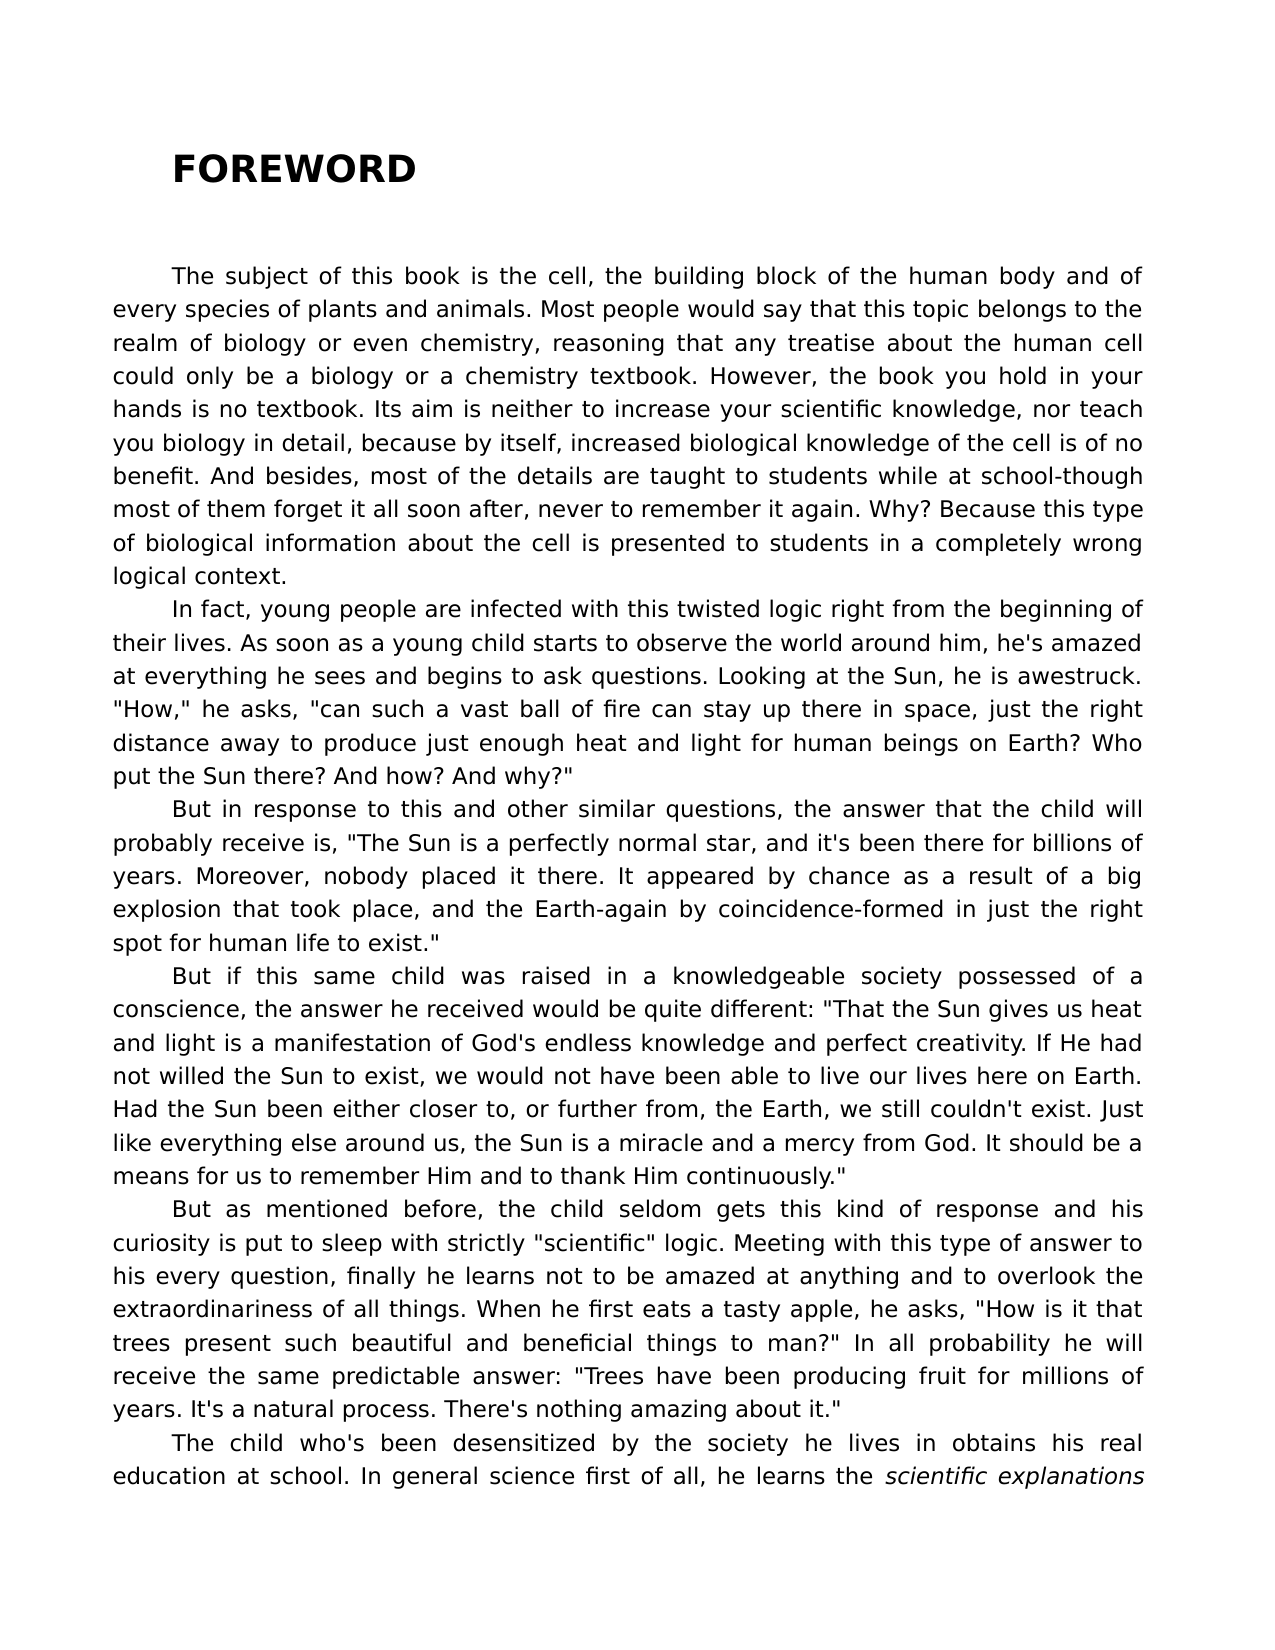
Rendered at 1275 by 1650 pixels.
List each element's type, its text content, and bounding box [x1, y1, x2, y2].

text But if this same child was raised in a knowledgeable society possessed of a conscience, the answer he received would be quite different: "That the Sun gives us heat and light is a manifestation of God's endless knowledge and perfect creativity. If He had not willed the Sun to exist, we would not have been able to live our lives here on Earth. Had the Sun been either closer to, or further from, the Earth, we still couldn't exist. Just like everything else around us, the Sun is a miracle and a mercy from God. It should be a means for us to remember Him and to thank Him continuously." [112, 958, 1145, 1191]
text FOREWORD [112, 148, 1145, 191]
text In fact, young people are infected with this twisted logic right from the beginning of their lives. As soon as a young child starts to observe the world around him, he's amazed at everything he sees and begins to ask questions. Looking at the Sun, he is awestruck. "How," he asks, "can such a vast ball of fire can stay up there in space, just the right distance away to produce just enough heat and light for human beings on Earth? Who put the Sun there? And how? And why?" [112, 591, 1145, 791]
text But in response to this and other similar questions, the answer that the child will probably receive is, "The Sun is a perfectly normal star, and it's been there for billions of years. Moreover, nobody placed it there. It appeared by chance as a result of a big explosion that took place, and the Earth-again by coincidence-formed in just the right spot for human life to exist." [112, 791, 1145, 958]
text The subject of this book is the cell, the building block of the human body and of every species of plants and animals. Most people would say that this topic belongs to the realm of biology or even chemistry, reasoning that any treatise about the human cell could only be a biology or a chemistry textbook. However, the book you hold in your hands is no textbook. Its aim is neither to increase your scientific knowledge, nor teach you biology in detail, because by itself, increased biological knowledge of the cell is of no benefit. And besides, most of the details are taught to students while at school-though most of them forget it all soon after, never to remember it again. Why? Because this type of biological information about the cell is presented to students in a completely wrong logical context. [112, 258, 1145, 591]
text The child who's been desensitized by the society he lives in obtains his real education at school. In general science first of all, he learns the scientific explanations [112, 1424, 1145, 1491]
text But as mentioned before, the child seldom gets this kind of response and his curiosity is put to sleep with strictly "scientific" logic. Meeting with this type of answer to his every question, finally he learns not to be amazed at anything and to overlook the extraordinariness of all things. When he first eats a tasty apple, he asks, "How is it that trees present such beautiful and beneficial things to man?" In all probability he will receive the same predictable answer: "Trees have been producing fruit for millions of years. It's a natural process. There's nothing amazing about it." [112, 1191, 1145, 1424]
